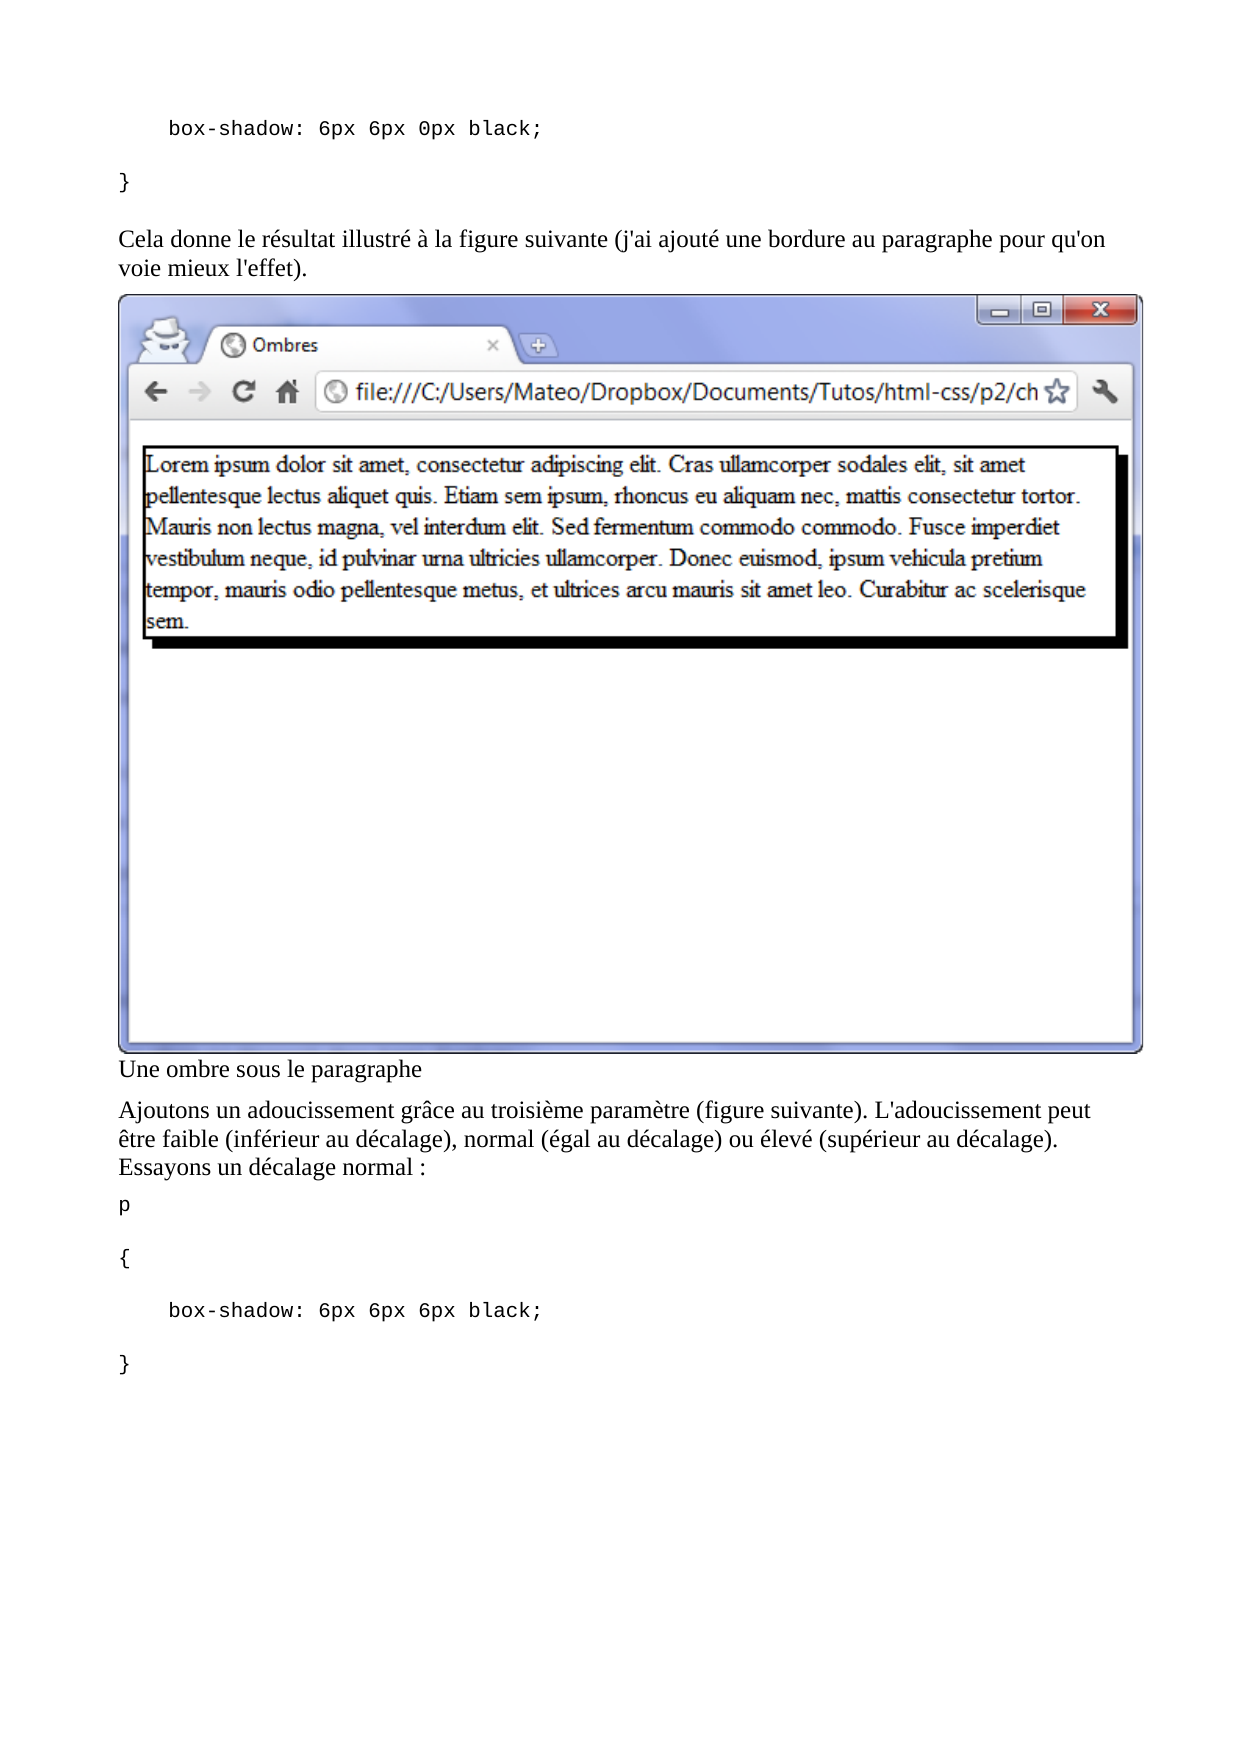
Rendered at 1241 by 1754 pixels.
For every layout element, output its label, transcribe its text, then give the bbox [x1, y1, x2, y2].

text box-shadow: 6px 6px 6px black; [118, 1300, 1122, 1324]
text } [118, 171, 1122, 195]
text } [118, 1353, 1122, 1377]
text Cela donne le résultat illustré à la figure suivante (j'ai ajouté une bordure au paragraphe pour qu'on voie mieux l'effet). [118, 224, 1122, 282]
text { [118, 1247, 1122, 1271]
text box-shadow: 6px 6px 0px black; [118, 118, 1122, 142]
text Ajoutons un adoucissement grâce au troisième paramètre (figure suivante). L'adoucissement peut être faible (inférieur au décalage), normal (égal au décalage) ou élevé (supérieur au décalage). Essayons un décalage normal : [118, 1095, 1122, 1181]
picture [118, 294, 1144, 1054]
text Une ombre sous le paragraphe [118, 1054, 1122, 1082]
text p [118, 1194, 1122, 1217]
